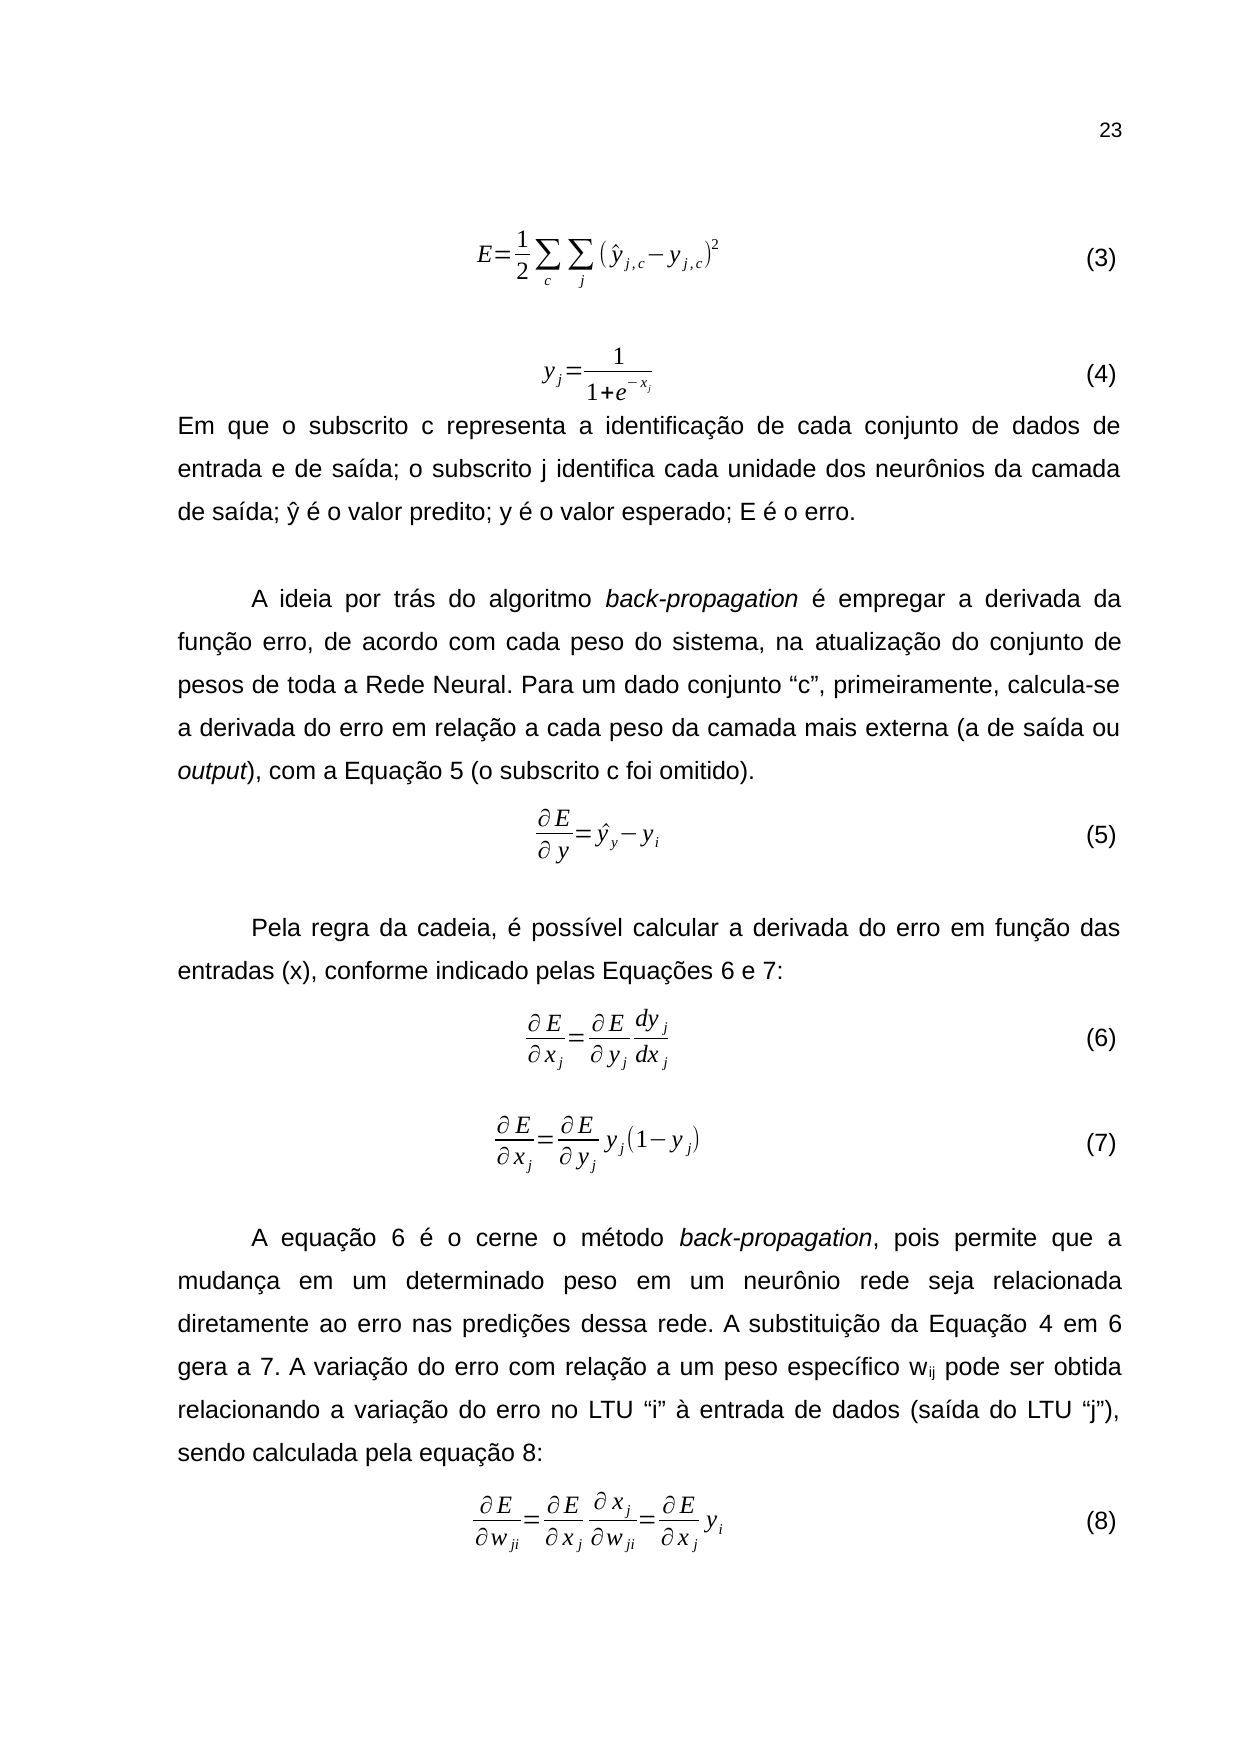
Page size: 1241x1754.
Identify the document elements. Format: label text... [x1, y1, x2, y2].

table_header [177, 1106, 1017, 1180]
table_header (3) [1017, 220, 1122, 293]
table_header [177, 220, 1017, 293]
table_header (7) [1017, 1106, 1122, 1180]
table_header [177, 1482, 1017, 1559]
text Pela regra da cadeia, é possível calcular a derivada do erro em função das entradas (x), conforme indicado pelas Equações 6 e 7: [177, 913, 1122, 984]
table_header (5) [1017, 799, 1122, 869]
table_header [177, 337, 1017, 411]
table_header (6) [1017, 999, 1122, 1077]
text A ideia por trás do algoritmo back-propagation é empregar a derivada da função erro, de acordo com cada peso do sistema, na atualização do conjunto de pesos de toda a Rede Neural. Para um dado conjunto “c”, primeiramente, calcula-se a derivada do erro em relação a cada peso da camada mais externa (a de saída ou output), com a Equação 5 (o subscrito c foi omitido). [177, 583, 1122, 785]
text A equação 6 é o cerne o método back-propagation, pois permite que a mudança em um determinado peso em um neurônio rede seja relacionada diretamente ao erro nas predições dessa rede. A substituição da Equação 4 em 6 gera a 7. A variação do erro com relação a um peso específico wij pode ser obtida relacionando a variação do erro no LTU “i” à entrada de dados (saída do LTU “j”), sendo calculada pela equação 8: [177, 1223, 1122, 1467]
table_header (4) [1017, 337, 1122, 411]
table_header [177, 799, 1017, 869]
text Em que o subscrito c representa a identificação de cada conjunto de dados de entrada e de saída; o subscrito j identifica cada unidade dos neurônios da camada de saída; ŷ é o valor predito; y é o valor esperado; E é o erro. [177, 411, 1122, 526]
table_header [177, 999, 1017, 1077]
table_header (8) [1017, 1482, 1122, 1559]
